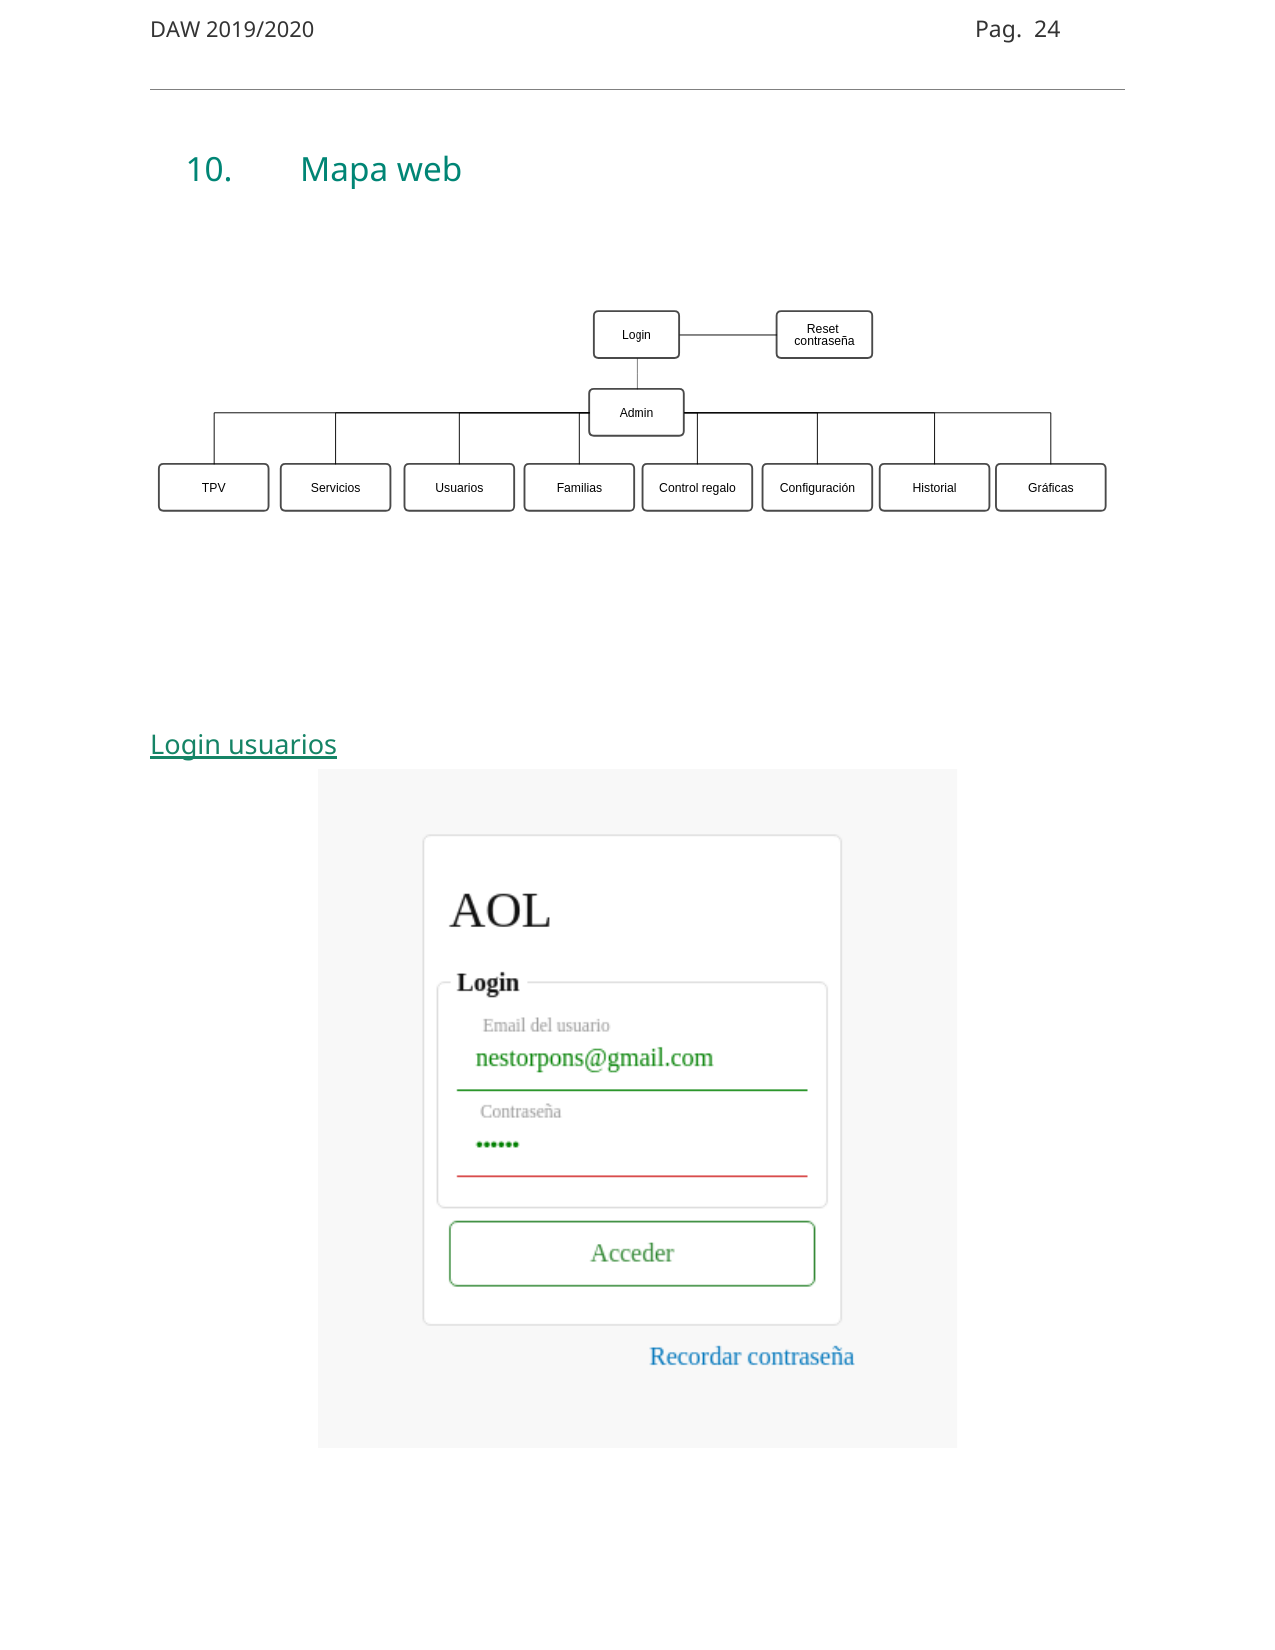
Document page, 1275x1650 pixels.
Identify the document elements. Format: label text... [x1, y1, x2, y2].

picture [318, 769, 958, 1448]
text Login usuarios [150, 725, 1125, 762]
subtitle Mapa web [185, 146, 1125, 191]
picture [150, 253, 1125, 544]
